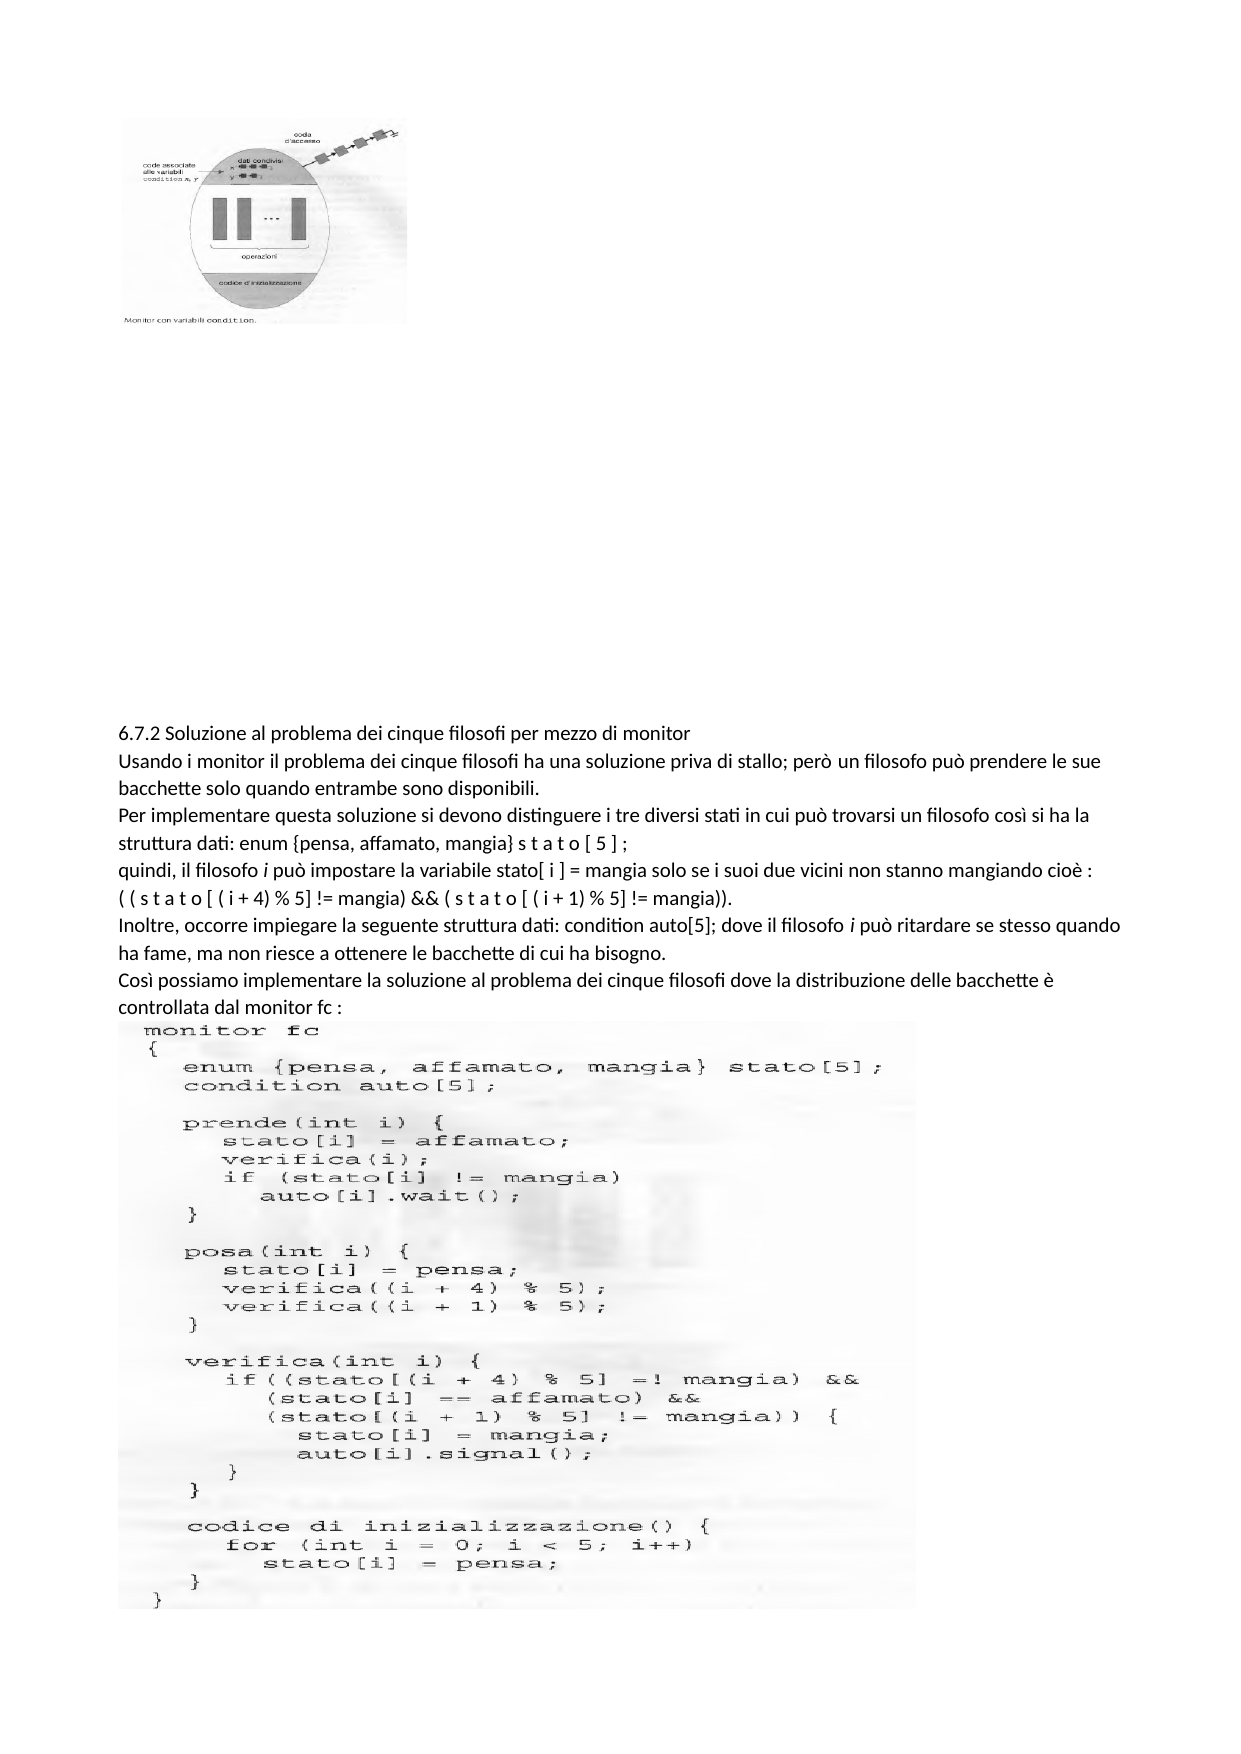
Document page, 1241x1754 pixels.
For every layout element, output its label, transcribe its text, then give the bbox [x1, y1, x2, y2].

text Inoltre, occorre impiegare la seguente struttura dati: condition auto[5]; dove il filosofo i può ritardare se stesso quando ha fame, ma non riesce a ottenere le bacchette di cui ha bisogno. [118, 912, 1122, 965]
text Per implementare questa soluzione si devono distinguere i tre diversi stati in cui può trovarsi un filosofo così si ha la struttura dati: enum {pensa, affamato, mangia} s t a t o [ 5 ] ; quindi, il filosofo i può impostare la variabile stato[ i ] = mangia solo se i suoi due vicini non stanno mangiando cioè : [118, 803, 1122, 883]
text 6.7.2 Soluzione al problema dei cinque filosofi per mezzo di monitor [118, 721, 1122, 746]
picture [118, 1021, 917, 1609]
text ( ( s t a t o [ ( i + 4) % 5] != mangia) && ( s t a t o [ ( i + 1) % 5] != mangia)). [118, 885, 1122, 910]
text Così possiamo implementare la soluzione al problema dei cinque filosofi dove la distribuzione delle bacchette è controllata dal monitor fc : [118, 967, 1122, 1020]
text Usando i monitor il problema dei cinque filosofi ha una soluzione priva di stallo; però un filosofo può prendere le sue bacchette solo quando entrambe sono disponibili. [118, 748, 1122, 801]
